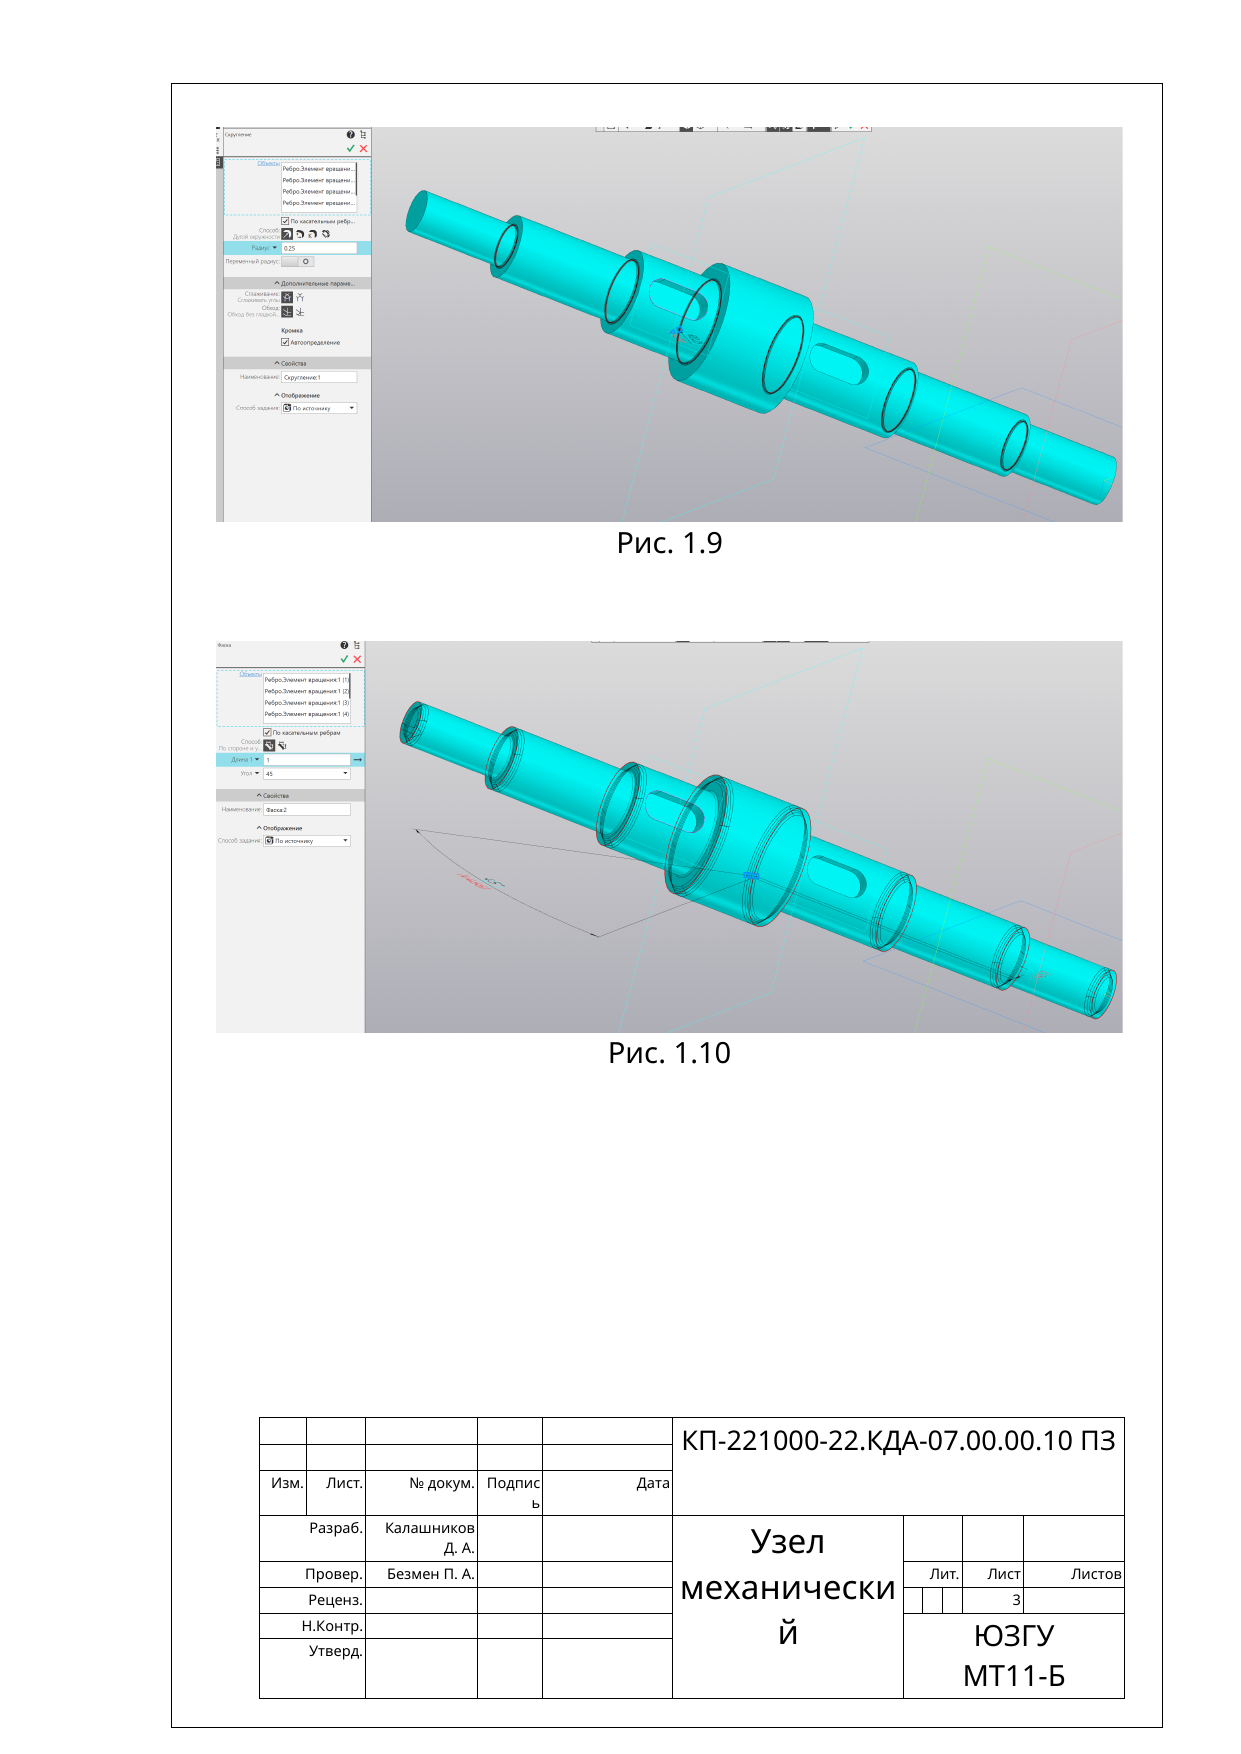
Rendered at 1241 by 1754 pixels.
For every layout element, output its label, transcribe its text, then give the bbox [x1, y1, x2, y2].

picture [216, 641, 1123, 1033]
text Рис. 1.10 [216, 1033, 1123, 1072]
picture [216, 127, 1123, 522]
text Рис. 1.9 [216, 522, 1123, 562]
